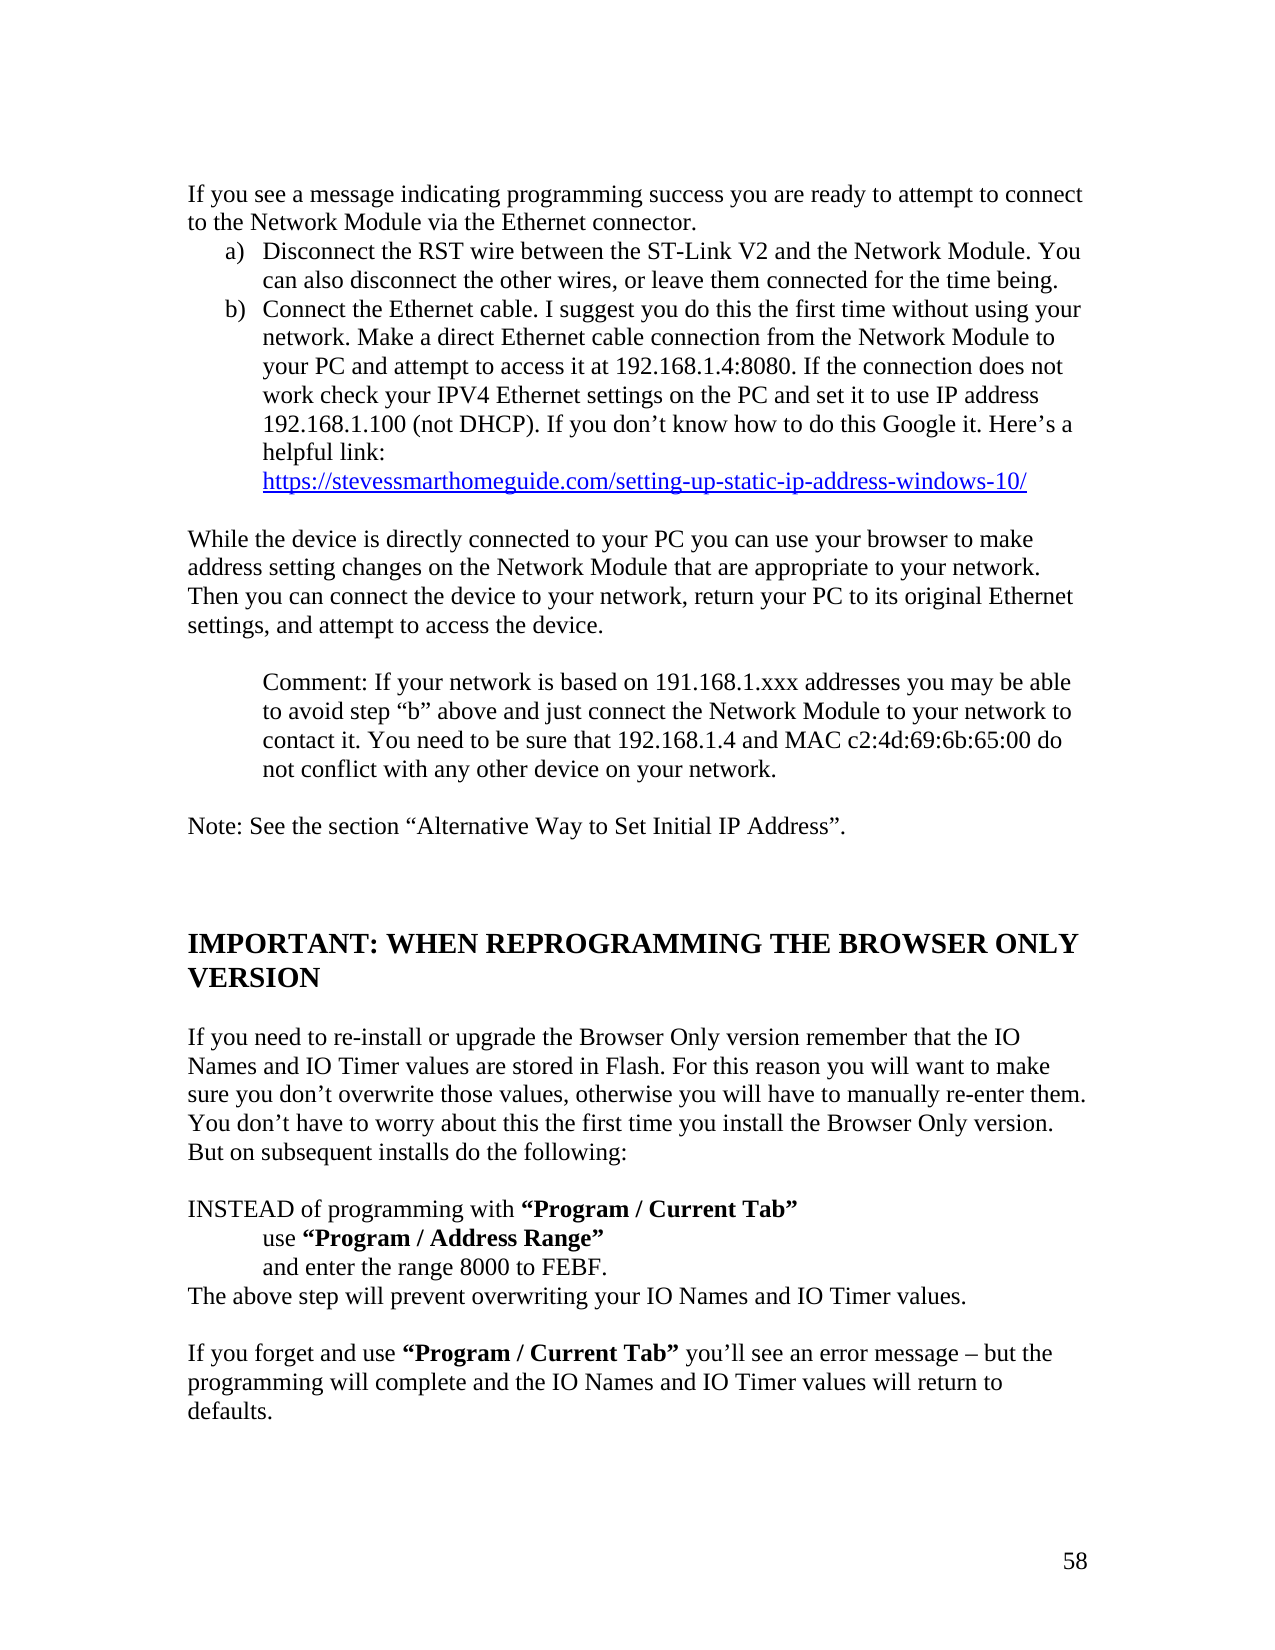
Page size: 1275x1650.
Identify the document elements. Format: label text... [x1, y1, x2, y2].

text If you forget and use “Program / Current Tab” you’ll see an error message – but the programming will complete and the IO Names and IO Timer values will return to defaults. [187, 1338, 1087, 1424]
text https://stevessmarthomeguide.com/setting-up-static-ip-address-windows-10/ [262, 466, 1087, 495]
text The above step will prevent overwriting your IO Names and IO Timer values. [187, 1281, 1087, 1309]
text IMPORTANT: WHEN REPROGRAMMING THE BROWSER ONLY VERSION [187, 926, 1087, 993]
text and enter the range 8000 to FEBF. [187, 1252, 1087, 1281]
text use “Program / Address Range” [187, 1223, 1087, 1252]
text If you see a message indicating programming success you are ready to attempt to connect to the Network Module via the Ethernet connector. [187, 179, 1087, 236]
text Comment: If your network is based on 191.168.1.xxx addresses you may be able to avoid step “b” above and just connect the Network Module to your network to contact it. You need to be sure that 192.168.1.4 and MAC c2:4d:69:6b:65:00 do not conflict with any other device on your network. [262, 667, 1087, 782]
text INSTEAD of programming with “Program / Current Tab” [187, 1194, 1087, 1223]
list Disconnect the RST wire between the ST-Link V2 and the Network Module. You can also disconnect the other wires, or leave them connected for the time being. [225, 236, 1087, 294]
text Note: See the section “Alternative Way to Set Initial IP Address”. [187, 811, 1087, 840]
text If you need to re-install or upgrade the Browser Only version remember that the IO Names and IO Timer values are stored in Flash. For this reason you will want to make sure you don’t overwrite those values, otherwise you will have to manually re-enter them. You don’t have to worry about this the first time you install the Browser Only version. But on subsequent installs do the following: [187, 1022, 1087, 1166]
text While the device is directly connected to your PC you can use your browser to make address setting changes on the Network Module that are appropriate to your network. Then you can connect the device to your network, return your PC to its original Ethernet settings, and attempt to access the device. [187, 524, 1087, 639]
list Connect the Ethernet cable. I suggest you do this the first time without using your network. Make a direct Ethernet cable connection from the Network Module to your PC and attempt to access it at 192.168.1.4:8080. If the connection does not work check your IPV4 Ethernet settings on the PC and set it to use IP address 192.168.1.100 (not DHCP). If you don’t know how to do this Google it. Here’s a helpful link: [225, 294, 1087, 466]
